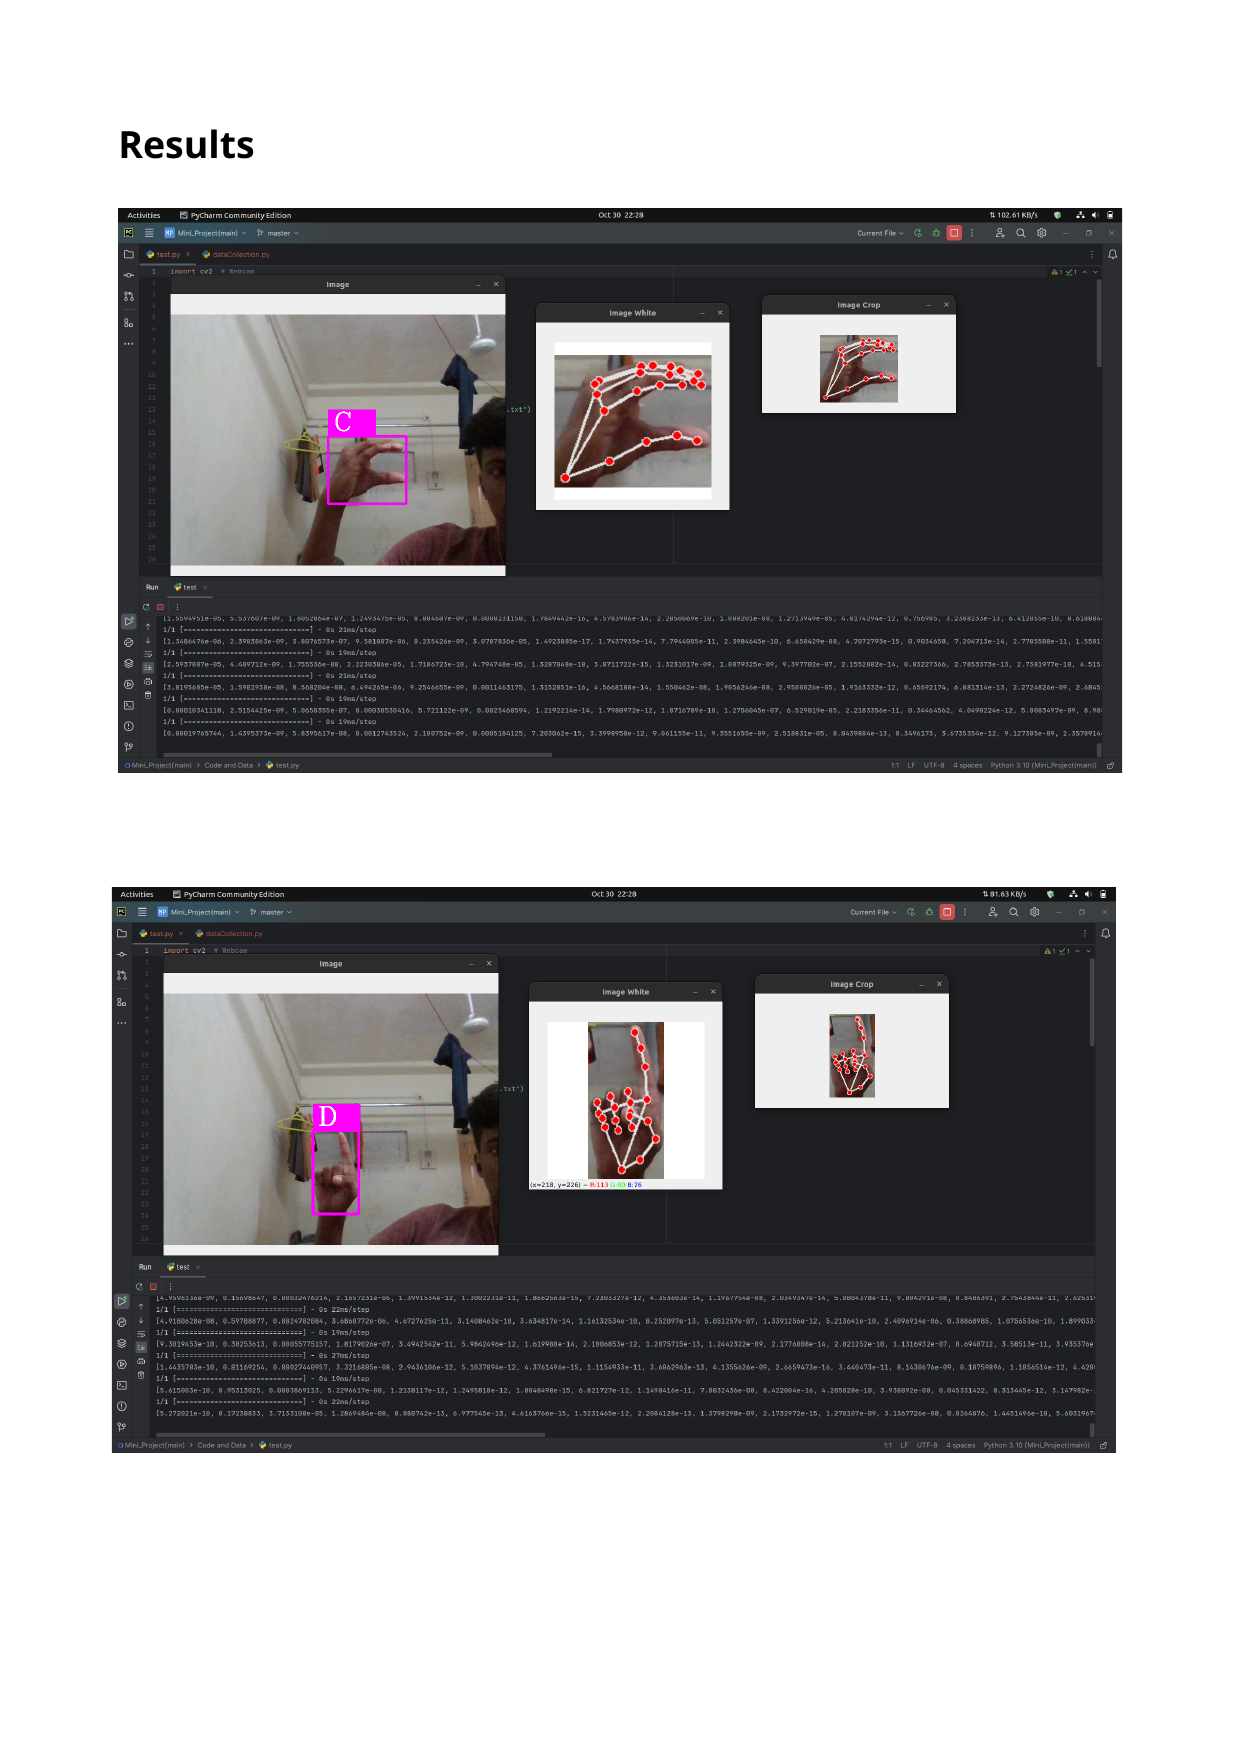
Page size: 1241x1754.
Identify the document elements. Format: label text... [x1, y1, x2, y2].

text Results [118, 118, 1122, 169]
picture [118, 208, 1123, 773]
picture [111, 887, 1116, 1453]
